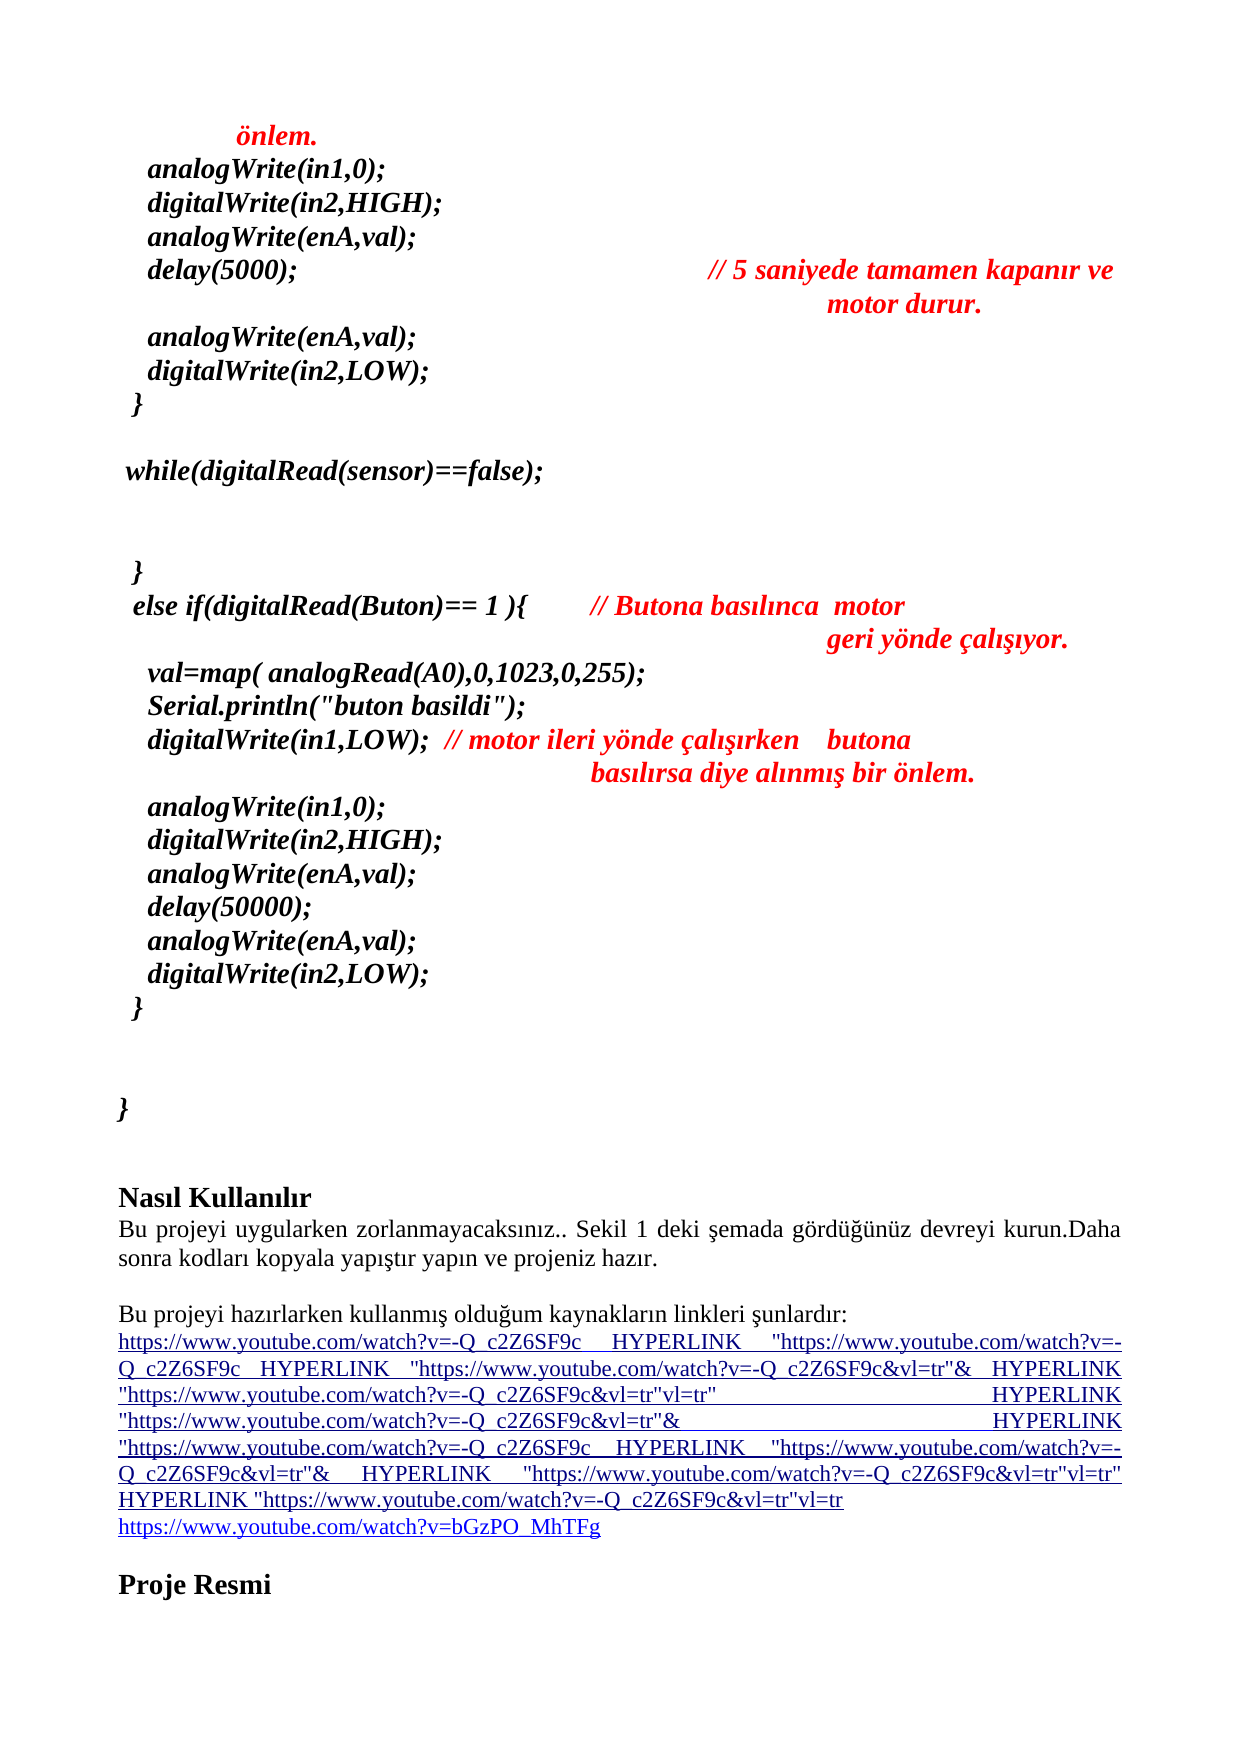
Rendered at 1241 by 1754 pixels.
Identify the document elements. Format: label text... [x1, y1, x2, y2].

text "https://www.youtube.com/watch?v=-Q_c2Z6SF9c&vl=tr"vl=tr" HYPERLINK [118, 1379, 1122, 1404]
text } [118, 386, 1122, 420]
text Proje Resmi [118, 1567, 1122, 1601]
text else if(digitalRead(Buton)== 1 ){ // Butona basılınca motor geri yönde çalışıyor. [118, 588, 1122, 655]
text Bu projeyi hazırlarken kullanmış olduğum kaynakların linkleri şunlardır: [118, 1299, 1122, 1328]
text Q_c2Z6SF9c HYPERLINK "https://www.youtube.com/watch?v=-Q_c2Z6SF9c&vl=tr"& HYPERLINK [118, 1352, 1122, 1378]
text analogWrite(in1,0); [118, 152, 1122, 185]
text val=map( analogRead(A0),0,1023,0,255); [118, 655, 1122, 688]
text digitalWrite(in2,HIGH); [118, 822, 1122, 856]
text Serial.println("buton basildi"); [118, 688, 1122, 722]
text Bu projeyi uygularken zorlanmayacaksınız.. Sekil 1 deki şemada gördüğünüz devreyi kurun.Daha sonra kodları kopyala yapıştır yapın ve projeniz hazır. [118, 1214, 1122, 1271]
text analogWrite(enA,val); [118, 923, 1122, 957]
text analogWrite(enA,val); [118, 219, 1122, 252]
text https://www.youtube.com/watch?v=-Q_c2Z6SF9c HYPERLINK "https://www.youtube.com/watch?v=- [118, 1328, 1122, 1351]
text digitalWrite(in1,LOW); // motor ileri yönde çalışırken butona basılırsa diye alınmış bir önlem. [118, 722, 1122, 789]
text analogWrite(enA,val); [118, 856, 1122, 889]
text delay(5000); // 5 saniyede tamamen kapanır ve motor durur. [118, 252, 1122, 319]
text analogWrite(enA,val); [118, 319, 1122, 353]
text } [118, 990, 1122, 1024]
text while(digitalRead(sensor)==false); [118, 453, 1122, 487]
text analogWrite(in1,0); [118, 789, 1122, 822]
text digitalWrite(in2,LOW); [118, 353, 1122, 386]
text Nasıl Kullanılır [118, 1180, 1122, 1214]
text önlem. [118, 118, 1122, 152]
text https://www.youtube.com/watch?v=bGzPO_MhTFg [118, 1513, 1122, 1539]
text } [118, 554, 1122, 588]
text "https://www.youtube.com/watch?v=-Q_c2Z6SF9c&vl=tr"& HYPERLINK [118, 1405, 1122, 1430]
text } [118, 1091, 1122, 1124]
text digitalWrite(in2,HIGH); [118, 185, 1122, 219]
text "https://www.youtube.com/watch?v=-Q_c2Z6SF9c HYPERLINK "https://www.youtube.com/watch?v=- [118, 1431, 1122, 1456]
text Q_c2Z6SF9c&vl=tr"& HYPERLINK "https://www.youtube.com/watch?v=-Q_c2Z6SF9c&vl=tr"vl=tr" [118, 1458, 1122, 1483]
text HYPERLINK "https://www.youtube.com/watch?v=-Q_c2Z6SF9c&vl=tr"vl=tr [118, 1484, 1122, 1513]
text digitalWrite(in2,LOW); [118, 957, 1122, 990]
text delay(50000); [118, 889, 1122, 923]
